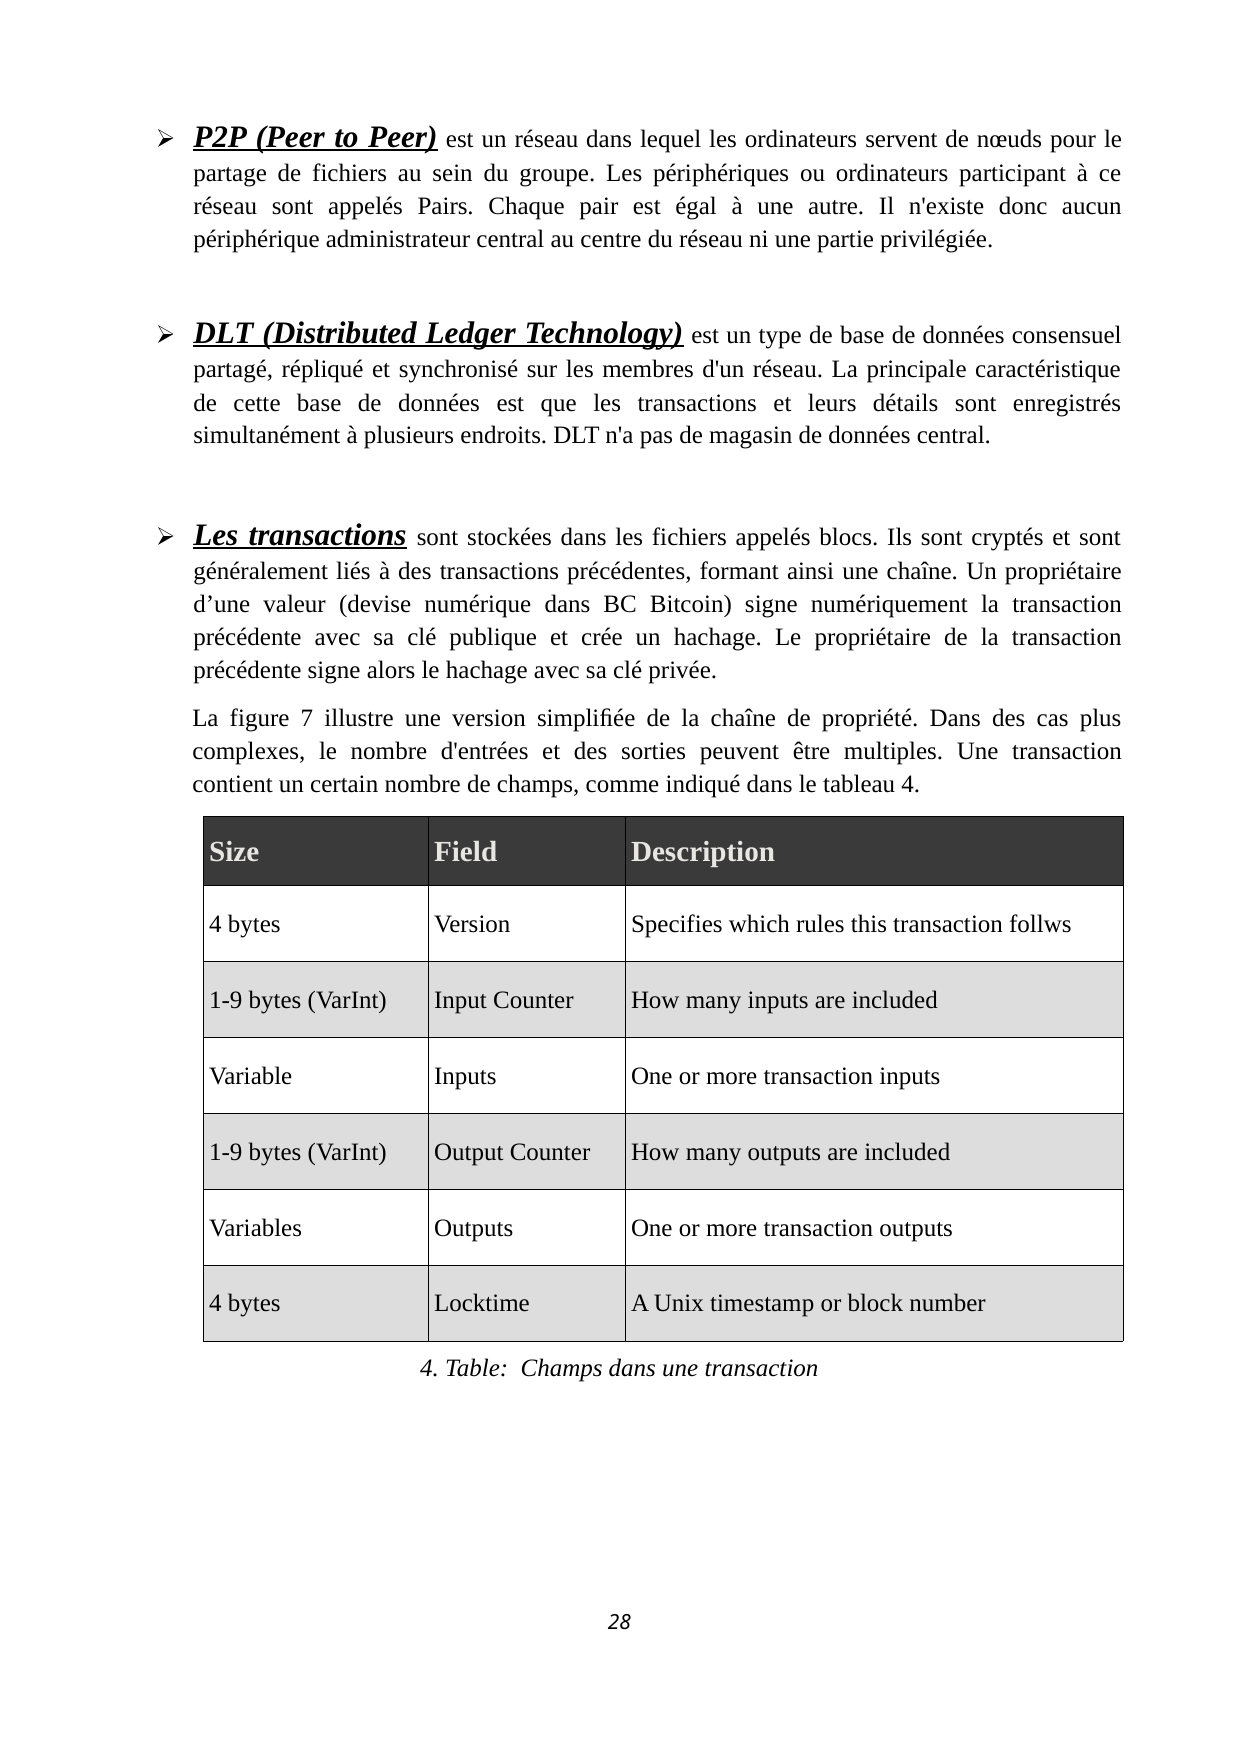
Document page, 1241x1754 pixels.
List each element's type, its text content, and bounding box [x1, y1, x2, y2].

table_cell 4 bytes [204, 886, 428, 961]
text La figure 7 illustre une version simpliﬁée de la chaîne de propriété. Dans des cas plus complexes, le nombre d'entrées et des sorties peuvent être multiples. Une transaction contient un certain nombre de champs, comme indiqué dans le tableau 4. [118, 703, 1122, 797]
table_cell Version [429, 886, 625, 961]
list P2P (Peer to Peer) est un réseau dans lequel les ordinateurs servent de nœuds pour le partage de fichiers au sein du groupe. Les périphériques ou ordinateurs participant à ce réseau sont appelés Pairs. Chaque pair est égal à une autre. Il n'existe donc aucun périphérique administrateur central au centre du réseau ni une partie privilégiée. [156, 118, 1122, 253]
table_cell 1-9 bytes (VarInt) [204, 1114, 428, 1189]
table_cell 1-9 bytes (VarInt) [204, 962, 428, 1037]
table_cell Specifies which rules this transaction follws [626, 886, 1123, 961]
table_cell One or more transaction outputs [626, 1190, 1123, 1265]
table_cell How many outputs are included [626, 1114, 1123, 1189]
table_header Description [626, 817, 1123, 885]
table_cell Input Counter [429, 962, 625, 1037]
table_cell Variables [204, 1190, 428, 1265]
table_cell 4 bytes [204, 1266, 428, 1341]
table_header Field [429, 817, 625, 885]
table_cell Variable [204, 1038, 428, 1113]
list DLT (Distributed Ledger Technology) est un type de base de données consensuel partagé, répliqué et synchronisé sur les membres d'un réseau. La principale caractéristique de cette base de données est que les transactions et leurs détails sont enregistrés simultanément à plusieurs endroits. DLT n'a pas de magasin de données central. [156, 314, 1122, 449]
text 4. Table: Champs dans une transaction [118, 1353, 1122, 1382]
table_cell One or more transaction inputs [626, 1038, 1123, 1113]
list Les transactions sont stockées dans les fichiers appelés blocs. Ils sont cryptés et sont généralement liés à des transactions précédentes, formant ainsi une chaîne. Un propriétaire d’une valeur (devise numérique dans BC Bitcoin) signe numériquement la transaction précédente avec sa clé publique et crée un hachage. Le propriétaire de la transaction précédente signe alors le hachage avec sa clé privée. [156, 516, 1122, 684]
table_cell Locktime [429, 1266, 625, 1341]
table_cell Output Counter [429, 1114, 625, 1189]
table_cell Inputs [429, 1038, 625, 1113]
table_header Size [204, 817, 428, 885]
table_cell A Unix timestamp or block number [626, 1266, 1123, 1341]
table_cell Outputs [429, 1190, 625, 1265]
table_cell How many inputs are included [626, 962, 1123, 1037]
